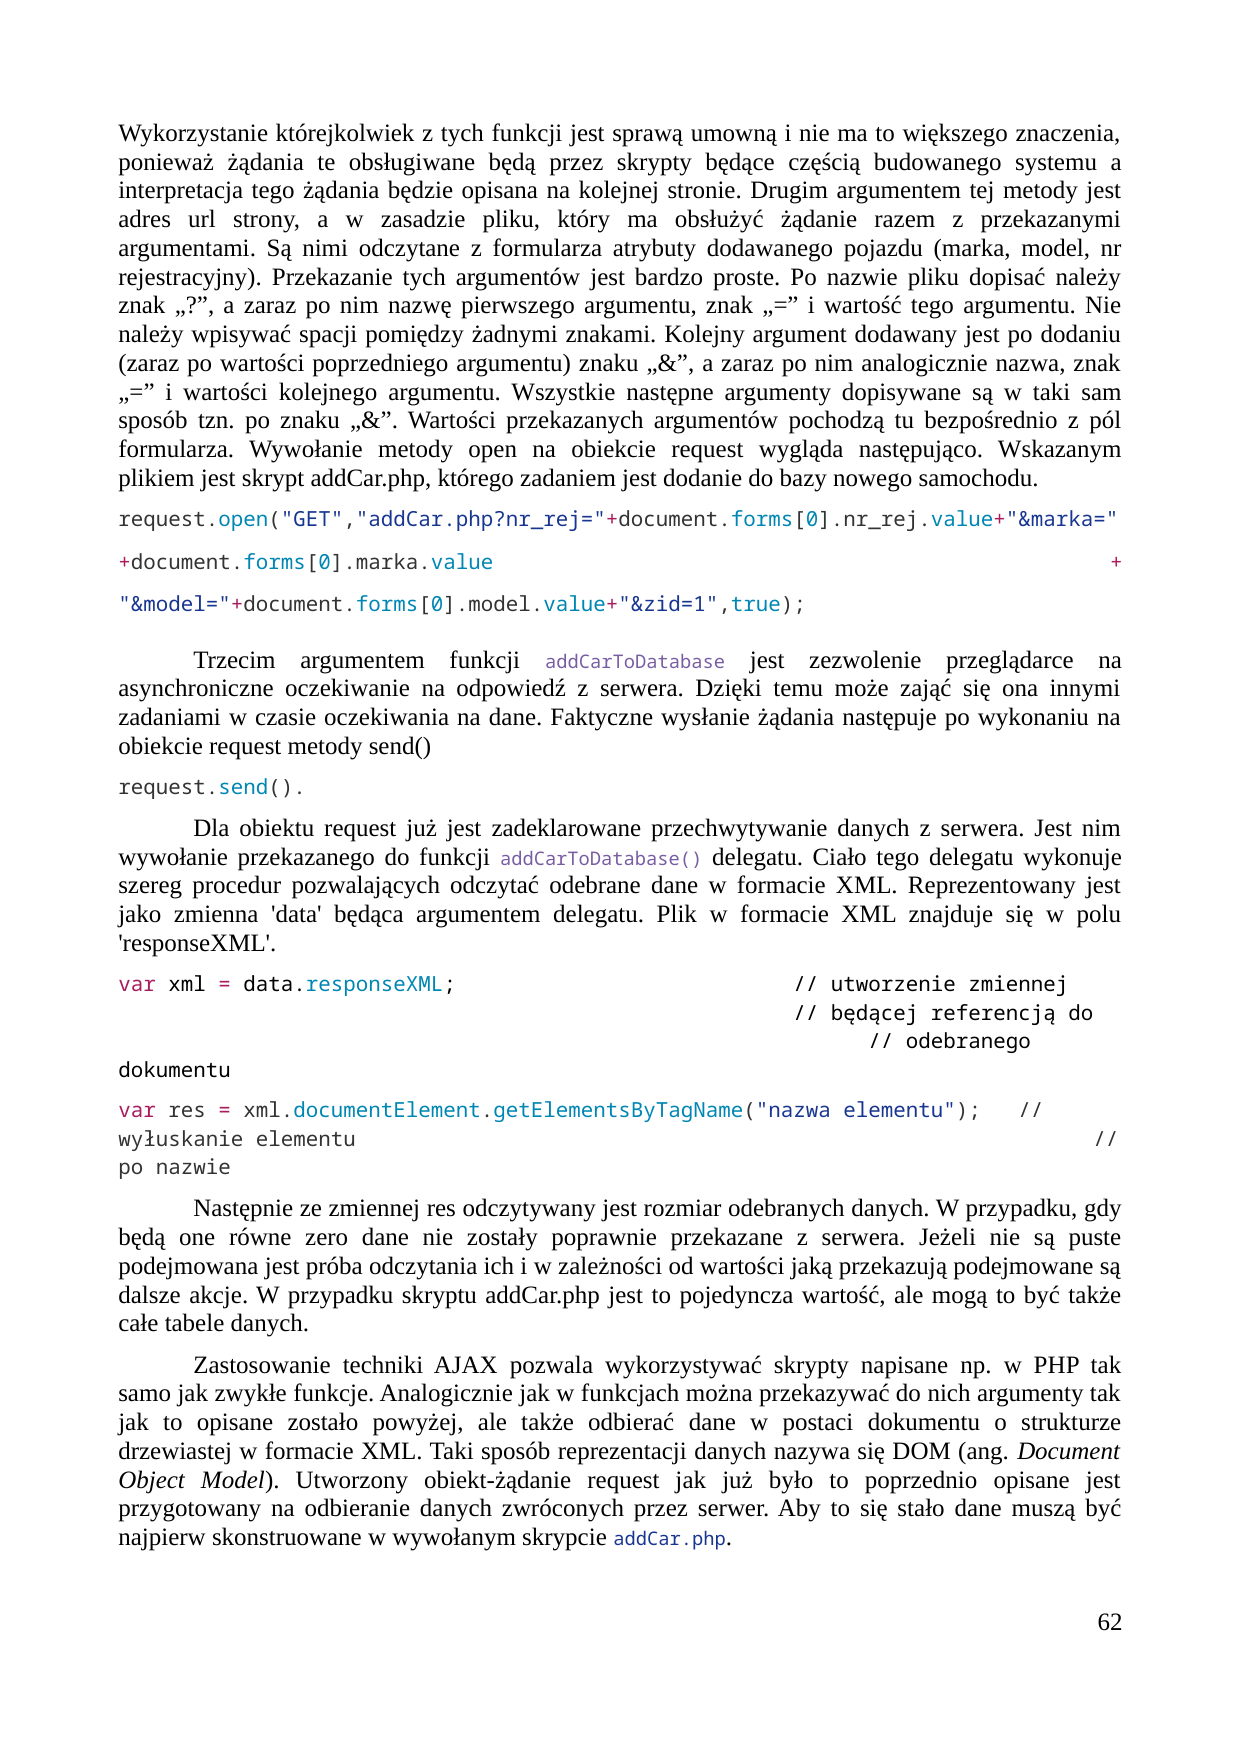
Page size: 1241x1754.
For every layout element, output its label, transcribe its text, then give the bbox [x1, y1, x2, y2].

text request.open("GET","addCar.php?nr_rej="+document.forms[0].nr_rej.value+"&marka=" +document.forms[0].marka.value + "&model="+document.forms[0].model.value+"&zid=1",true); [118, 504, 1122, 618]
text request.send(). [118, 772, 1122, 801]
text Zastosowanie techniki AJAX pozwala wykorzystywać skrypty napisane np. w PHP tak samo jak zwykłe funkcje. Analogicznie jak w funkcjach można przekazywać do nich argumenty tak jak to opisane zostało powyżej, ale także odbierać dane w postaci dokumentu o strukturze drzewiastej w formacie XML. Taki sposób reprezentacji danych nazywa się DOM (ang. Document Object Model). Utworzony obiekt-żądanie request jak już było to poprzednio opisane jest przygotowany na odbieranie danych zwróconych przez serwer. Aby to się stało dane muszą być najpierw skonstruowane w wywołanym skrypcie addCar.php. [118, 1350, 1122, 1551]
text Wykorzystanie którejkolwiek z tych funkcji jest sprawą umowną i nie ma to większego znaczenia, ponieważ żądania te obsługiwane będą przez skrypty będące częścią budowanego systemu a interpretacja tego żądania będzie opisana na kolejnej stronie. Drugim argumentem tej metody jest adres url strony, a w zasadzie pliku, który ma obsłużyć żądanie razem z przekazanymi argumentami. Są nimi odczytane z formularza atrybuty dodawanego pojazdu (marka, model, nr rejestracyjny). Przekazanie tych argumentów jest bardzo proste. Po nazwie pliku dopisać należy znak „?”, a zaraz po nim nazwę pierwszego argumentu, znak „=” i wartość tego argumentu. Nie należy wpisywać spacji pomiędzy żadnymi znakami. Kolejny argument dodawany jest po dodaniu (zaraz po wartości poprzedniego argumentu) znaku „&”, a zaraz po nim analogicznie nazwa, znak „=” i wartości kolejnego argumentu. Wszystkie następne argumenty dopisywane są w taki sam sposób tzn. po znaku „&”. Wartości przekazanych argumentów pochodzą tu bezpośrednio z pól formularza. Wywołanie metody open na obiekcie request wygląda następująco. Wskazanym plikiem jest skrypt addCar.php, którego zadaniem jest dodanie do bazy nowego samochodu. [118, 118, 1122, 492]
text Następnie ze zmiennej res odczytywany jest rozmiar odebranych danych. W przypadku, gdy będą one równe zero dane nie zostały poprawnie przekazane z serwera. Jeżeli nie są puste podejmowana jest próba odczytania ich i w zależności od wartości jaką przekazują podejmowane są dalsze akcje. W przypadku skryptu addCar.php jest to pojedyncza wartość, ale mogą to być także całe tabele danych. [118, 1193, 1122, 1337]
text Dla obiektu request już jest zadeklarowane przechwytywanie danych z serwera. Jest nim wywołanie przekazanego do funkcji addCarToDatabase() delegatu. Ciało tego delegatu wykonuje szereg procedur pozwalających odczytać odebrane dane w formacie XML. Reprezentowany jest jako zmienna 'data' będąca argumentem delegatu. Plik w formacie XML znajduje się w polu 'responseXML'. [118, 813, 1122, 957]
text var res = xml.documentElement.getElementsByTagName("nazwa elementu"); // wyłuskanie elementu // po nazwie [118, 1096, 1122, 1181]
text var xml = data.responseXML; // utworzenie zmiennej // będącej referencją do // odebranego dokumentu [118, 969, 1122, 1083]
text Trzecim argumentem funkcji addCarToDatabase jest zezwolenie przeglądarce na asynchroniczne oczekiwanie na odpowiedź z serwera. Dzięki temu może zająć się ona innymi zadaniami w czasie oczekiwania na dane. Faktyczne wysłanie żądania następuje po wykonaniu na obiekcie request metody send() [118, 645, 1122, 760]
